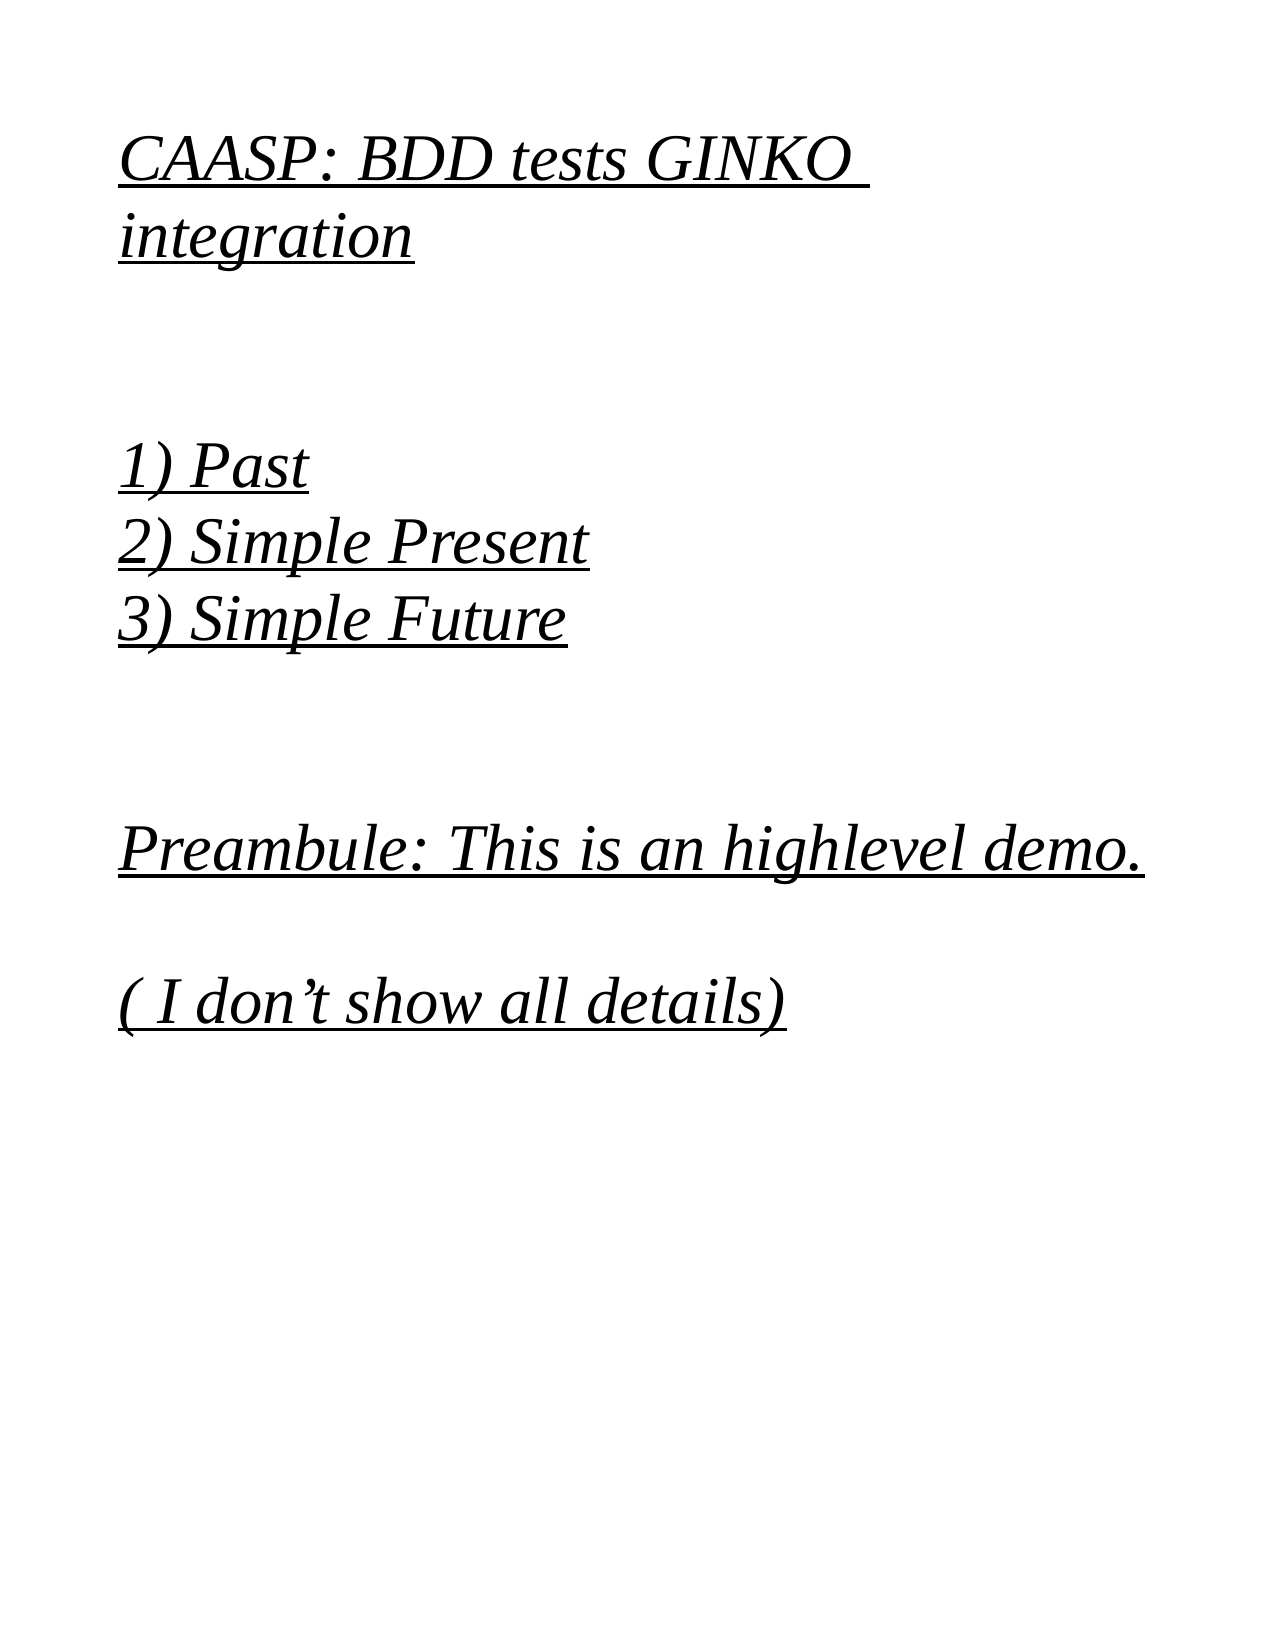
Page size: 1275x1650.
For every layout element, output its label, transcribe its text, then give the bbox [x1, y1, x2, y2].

text ( I don’t show all details) [118, 961, 1157, 1038]
text Preambule: This is an highlevel demo. [118, 808, 1157, 885]
text 2) Simple Present [118, 501, 1157, 578]
text 3) Simple Future [118, 578, 1157, 655]
text CAASP: BDD tests GINKO integration [118, 118, 1157, 271]
text 1) Past [118, 425, 1157, 501]
